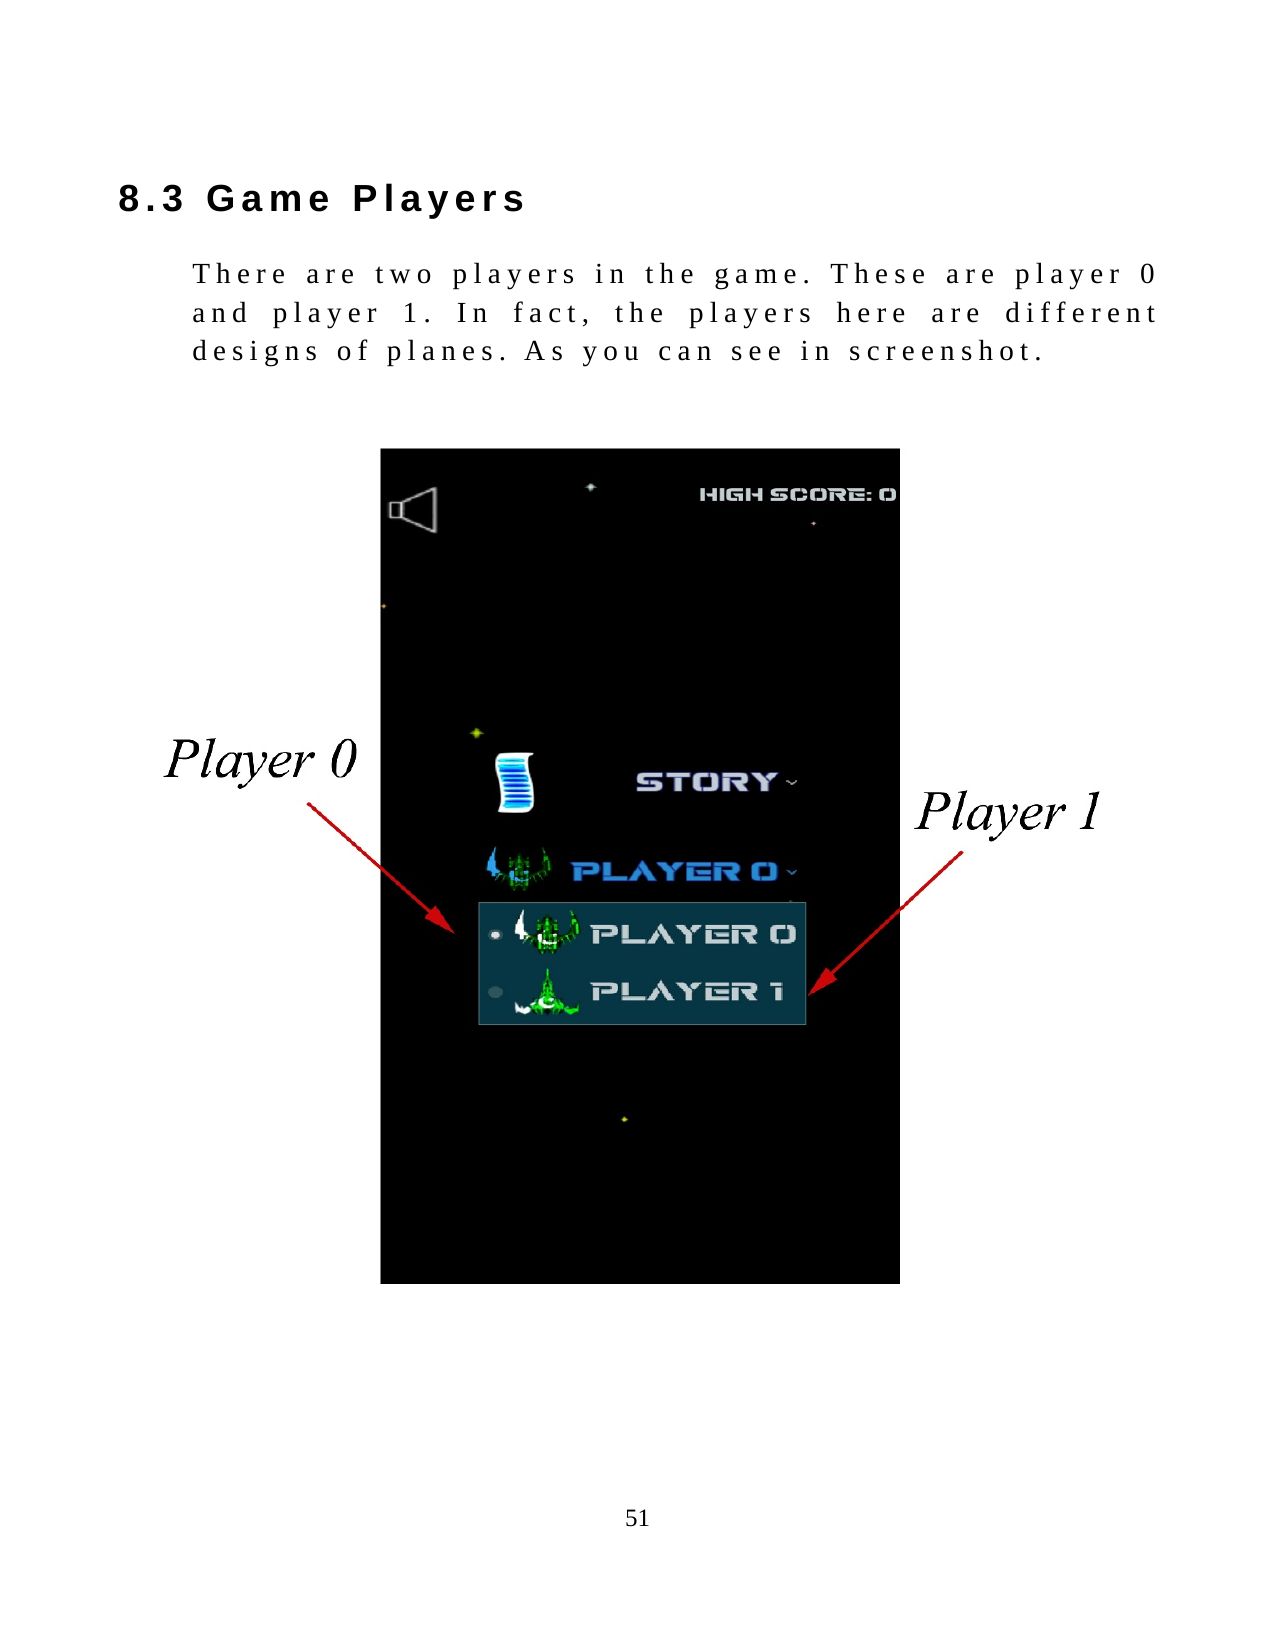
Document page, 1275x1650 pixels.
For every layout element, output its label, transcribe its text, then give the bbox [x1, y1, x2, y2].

text There are two players in the game. These are player 0 and player 1. In fact, the players here are different designs of planes. As you can see in screenshot. [192, 256, 1157, 367]
subtitle 8.3 Game Players [118, 176, 1157, 220]
picture [134, 380, 1140, 1386]
